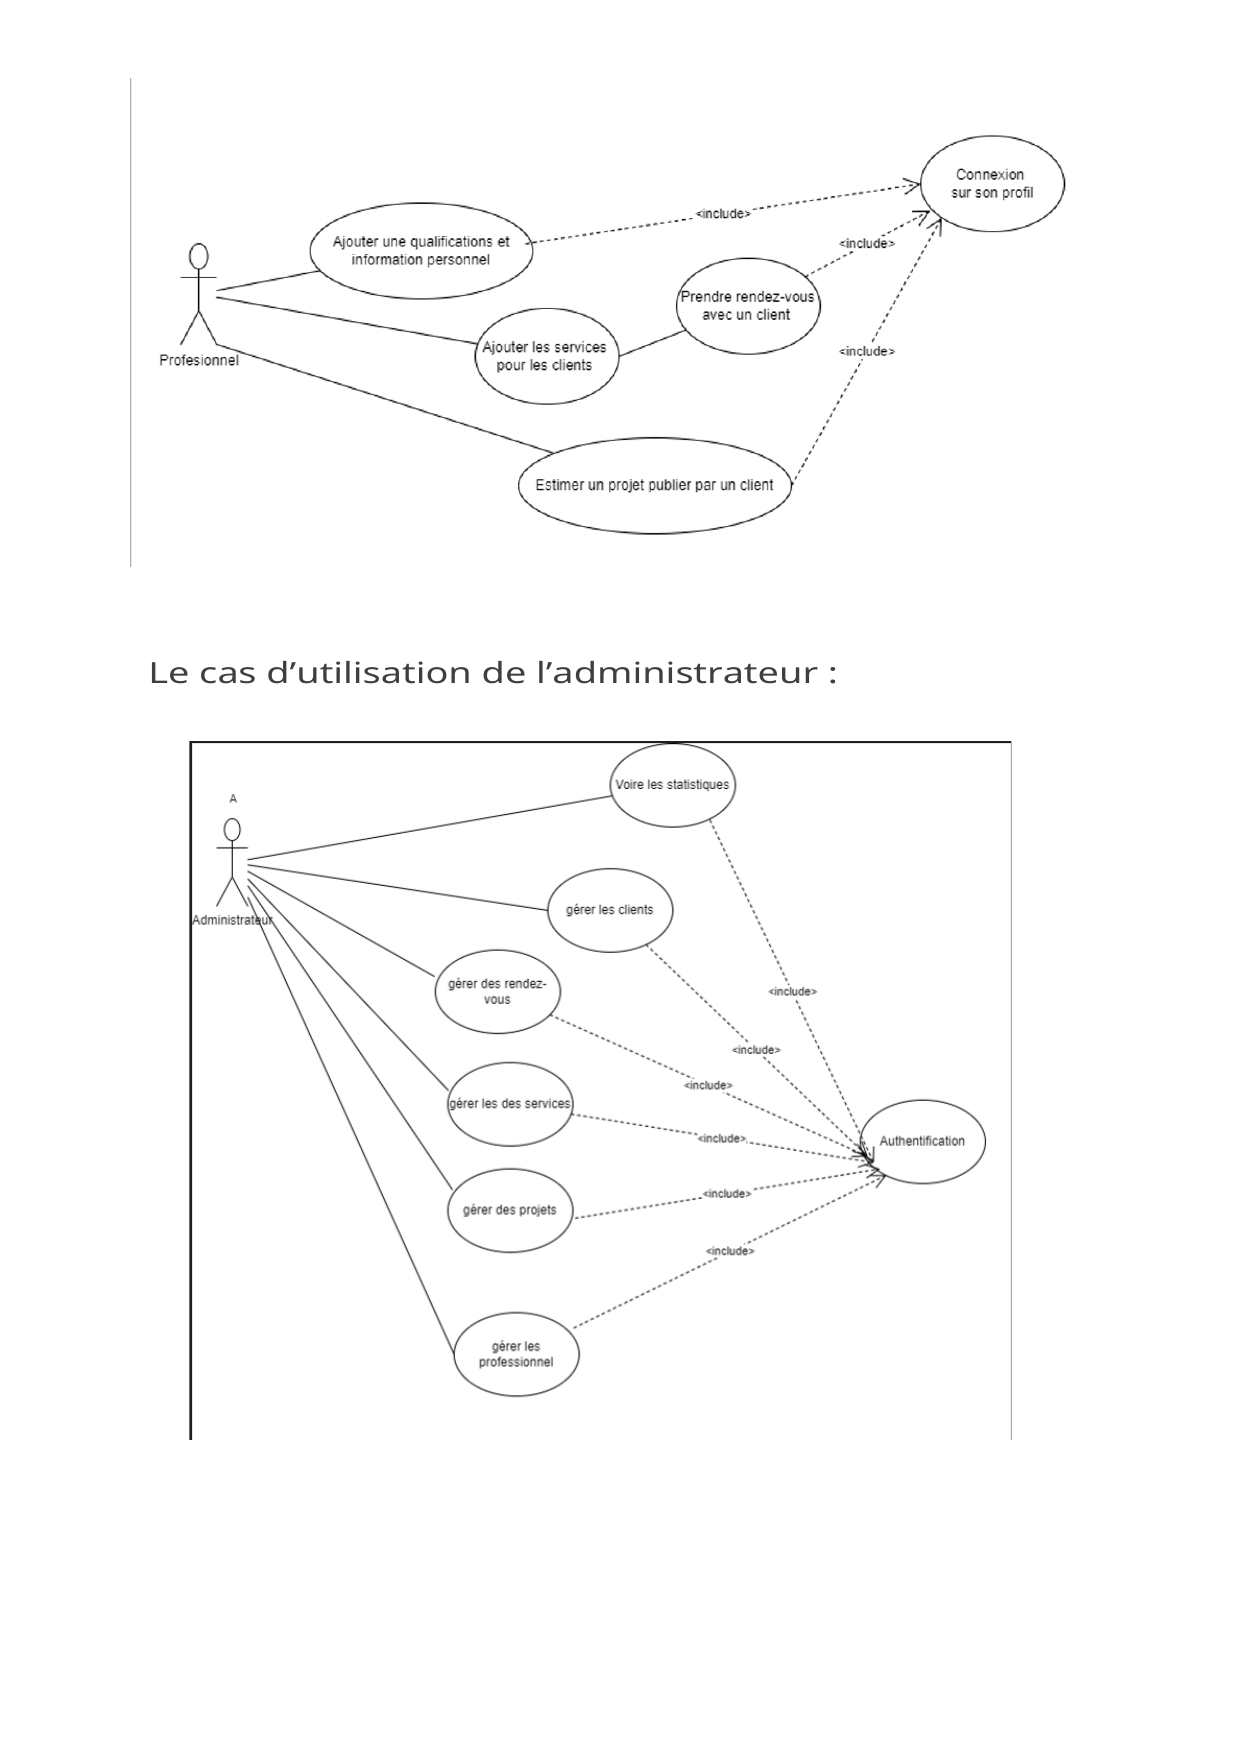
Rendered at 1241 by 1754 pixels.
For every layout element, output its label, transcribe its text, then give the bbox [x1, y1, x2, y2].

text Le cas d’utilisation de l’administrateur : [79, 660, 1093, 690]
